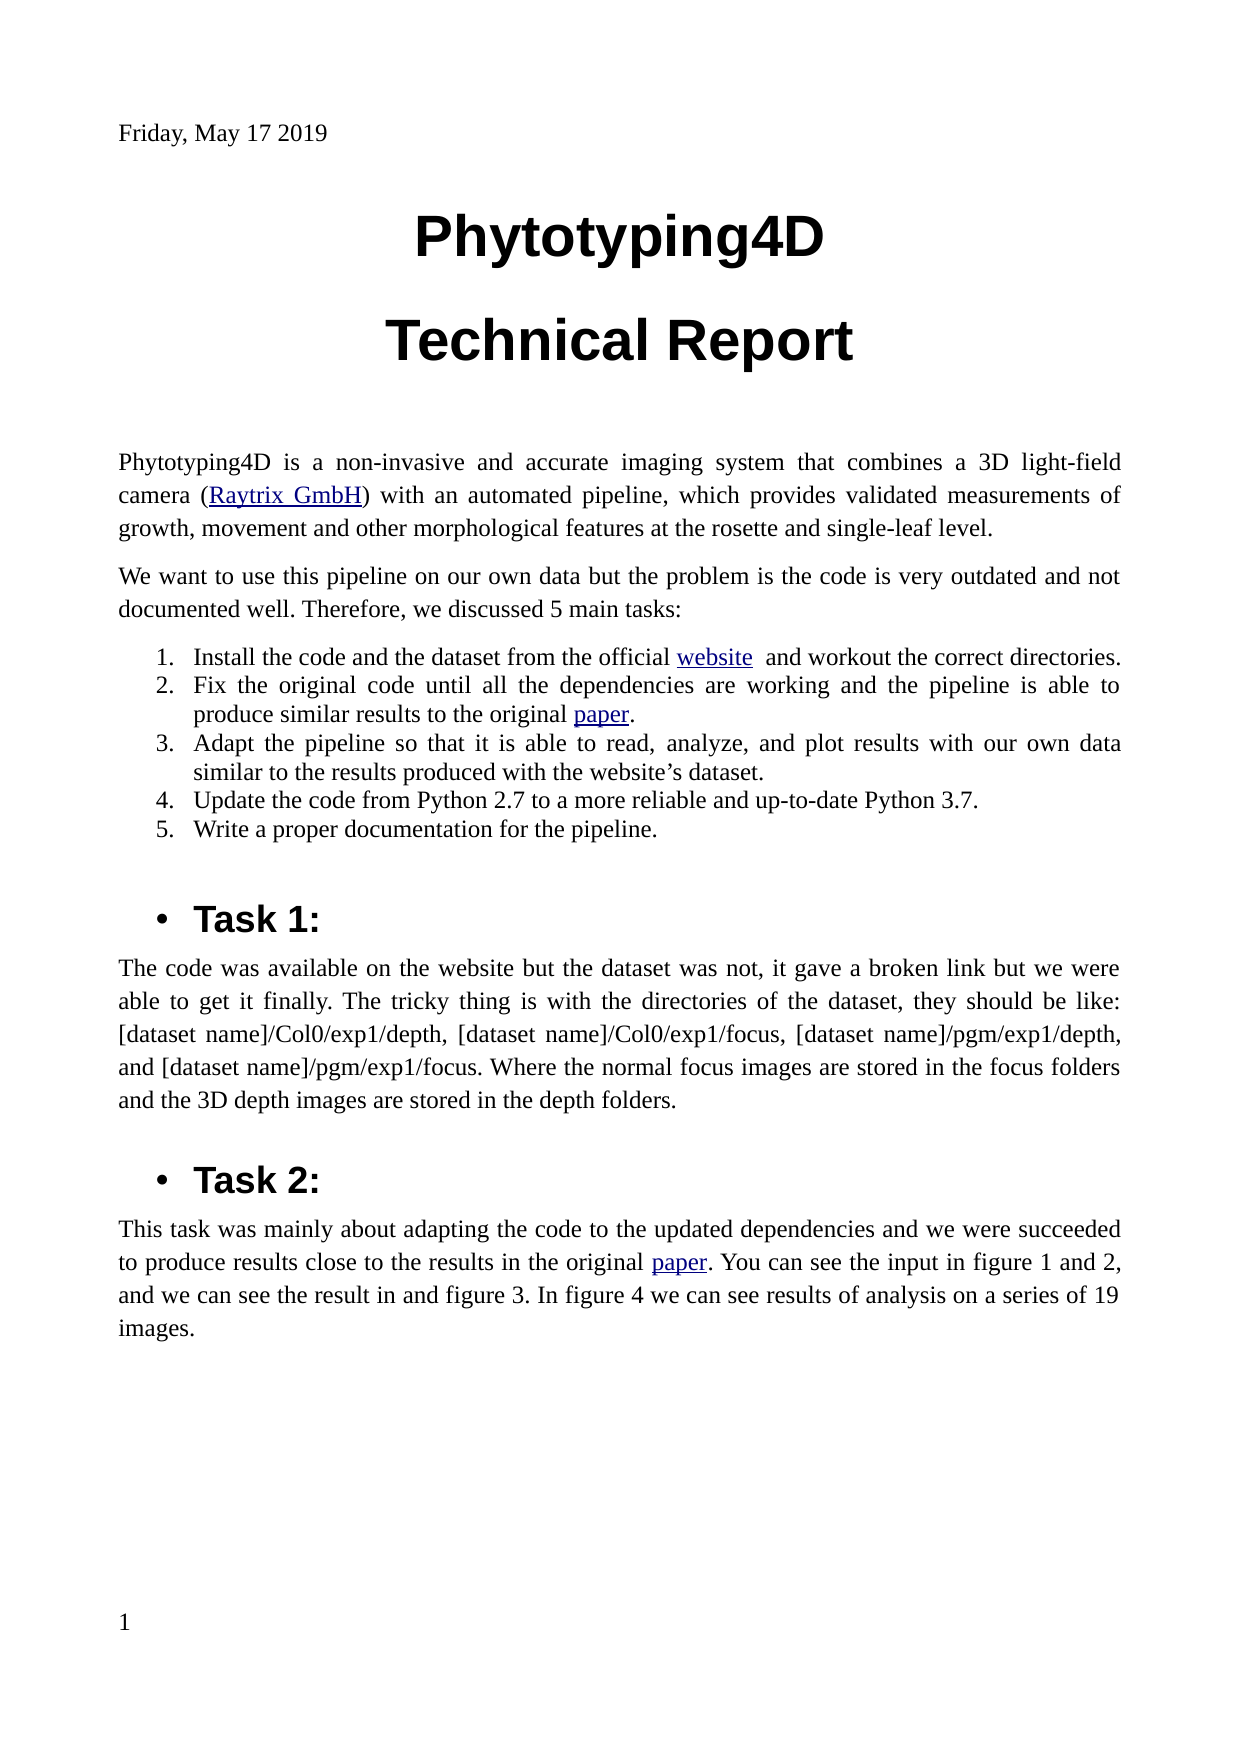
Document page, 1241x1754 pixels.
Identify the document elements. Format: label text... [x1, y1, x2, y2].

list Write a proper documentation for the pipeline. [156, 814, 1122, 843]
title Technical Report [118, 306, 1122, 373]
list Install the code and the dataset from the official website and workout the correct directories. [156, 642, 1122, 670]
list Update the code from Python 2.7 to a more reliable and up-to-date Python 3.7. [156, 785, 1122, 814]
list Fix the original code until all the dependencies are working and the pipeline is able to produce similar results to the original paper. [156, 670, 1122, 728]
text We want to use this pipeline on our own data but the problem is the code is very outdated and not documented well. Therefore, we discussed 5 main tasks: [118, 561, 1122, 623]
text The code was available on the website but the dataset was not, it gave a broken link but we were able to get it finally. The tricky thing is with the directories of the dataset, they should be like: [dataset name]/Col0/exp1/depth, [dataset name]/Col0/exp1/focus, [dataset name]/pgm/exp1/depth, and [dataset name]/pgm/exp1/focus. Where the normal focus images are stored in the focus folders and the 3D depth images are stored in the depth folders. [118, 953, 1122, 1114]
subtitle Task 1: [156, 897, 1122, 940]
list Adapt the pipeline so that it is able to read, analyze, and plot results with our own data similar to the results produced with the website’s dataset. [156, 728, 1122, 785]
text Phytotyping4D is a non-invasive and accurate imaging system that combines a 3D light-field camera (Raytrix GmbH) with an automated pipeline, which provides validated measurements of growth, movement and other morphological features at the rosette and single-leaf level. [118, 414, 1122, 542]
title Phytotyping4D [118, 201, 1122, 268]
text This task was mainly about adapting the code to the updated dependencies and we were succeeded to produce results close to the results in the original paper. You can see the input in figure 1 and 2, and we can see the result in and figure 3. In figure 4 we can see results of analysis on a series of 19 images. [118, 1214, 1122, 1342]
subtitle Task 2: [156, 1158, 1122, 1201]
